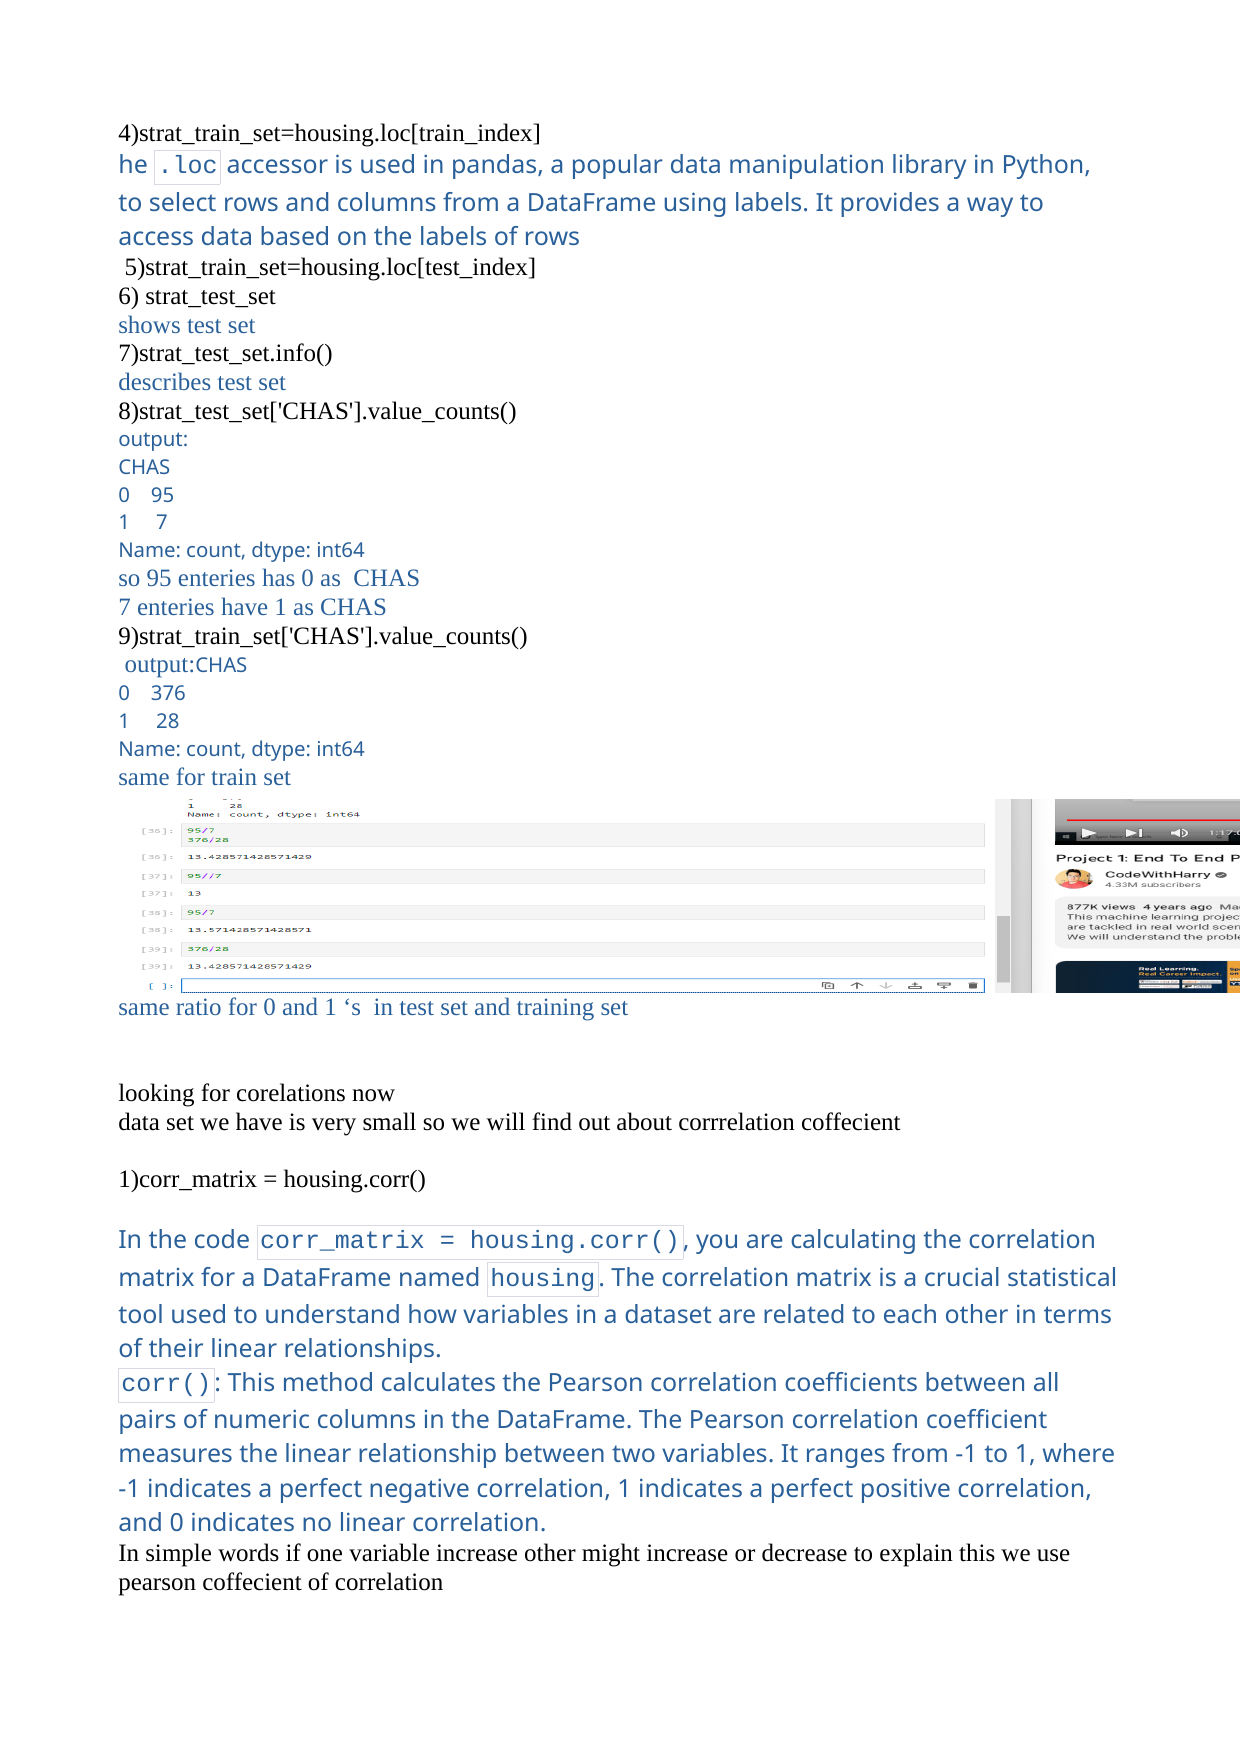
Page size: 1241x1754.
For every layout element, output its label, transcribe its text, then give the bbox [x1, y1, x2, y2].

text 9)strat_train_set['CHAS'].value_counts() [118, 621, 1122, 649]
text 7)strat_test_set.info() [118, 338, 1122, 367]
text output:CHAS [118, 649, 1122, 679]
text 4)strat_train_set=housing.loc[train_index] [118, 118, 1122, 147]
text shows test set [118, 310, 1122, 338]
text corr(): This method calculates the Pearson correlation coefficients between all pairs of numeric columns in the DataFrame. The Pearson correlation coefficient measures the linear relationship between two variables. It ranges from -1 to 1, where -1 indicates a perfect negative correlation, 1 indicates a perfect positive correlation, and 0 indicates no linear correlation. [118, 1365, 1122, 1538]
text 7 enteries have 1 as CHAS [118, 592, 1122, 621]
text In the code corr_matrix = housing.corr(), you are calculating the correlation matrix for a DataFrame named housing. The correlation matrix is a crucial statistical tool used to understand how variables in a dataset are related to each other in terms of their linear relationships. [118, 1222, 1122, 1365]
text Name: count, dtype: int64 [118, 536, 1122, 563]
text Name: count, dtype: int64 [118, 734, 1122, 762]
text CHAS [118, 452, 1122, 480]
text 1 7 [118, 508, 1122, 536]
text output: [118, 425, 1122, 452]
text same for train set [118, 762, 1122, 791]
picture [124, 909, 246, 993]
text 0 376 [118, 679, 1122, 707]
text same ratio for 0 and 1 ‘s in test set and training set [118, 791, 1122, 1021]
text 0 95 [118, 480, 1122, 508]
text 1 28 [118, 707, 1122, 734]
text 8)strat_test_set['CHAS'].value_counts() [118, 396, 1122, 425]
text looking for corelations now [118, 1078, 1122, 1107]
text In simple words if one variable increase other might increase or decrease to explain this we use pearson coffecient of correlation [118, 1538, 1122, 1596]
text describes test set [118, 367, 1122, 396]
text 1)corr_matrix = housing.corr() [118, 1164, 1122, 1193]
text data set we have is very small so we will find out about corrrelation coffecient [118, 1107, 1122, 1136]
text 6) strat_test_set [118, 281, 1122, 310]
text so 95 enteries has 0 as CHAS [118, 563, 1122, 592]
text he .loc accessor is used in pandas, a popular data manipulation library in Python, to select rows and columns from a DataFrame using labels. It provides a way to access data based on the labels of rows 5)strat_train_set=housing.loc[test_index] [118, 147, 1122, 281]
